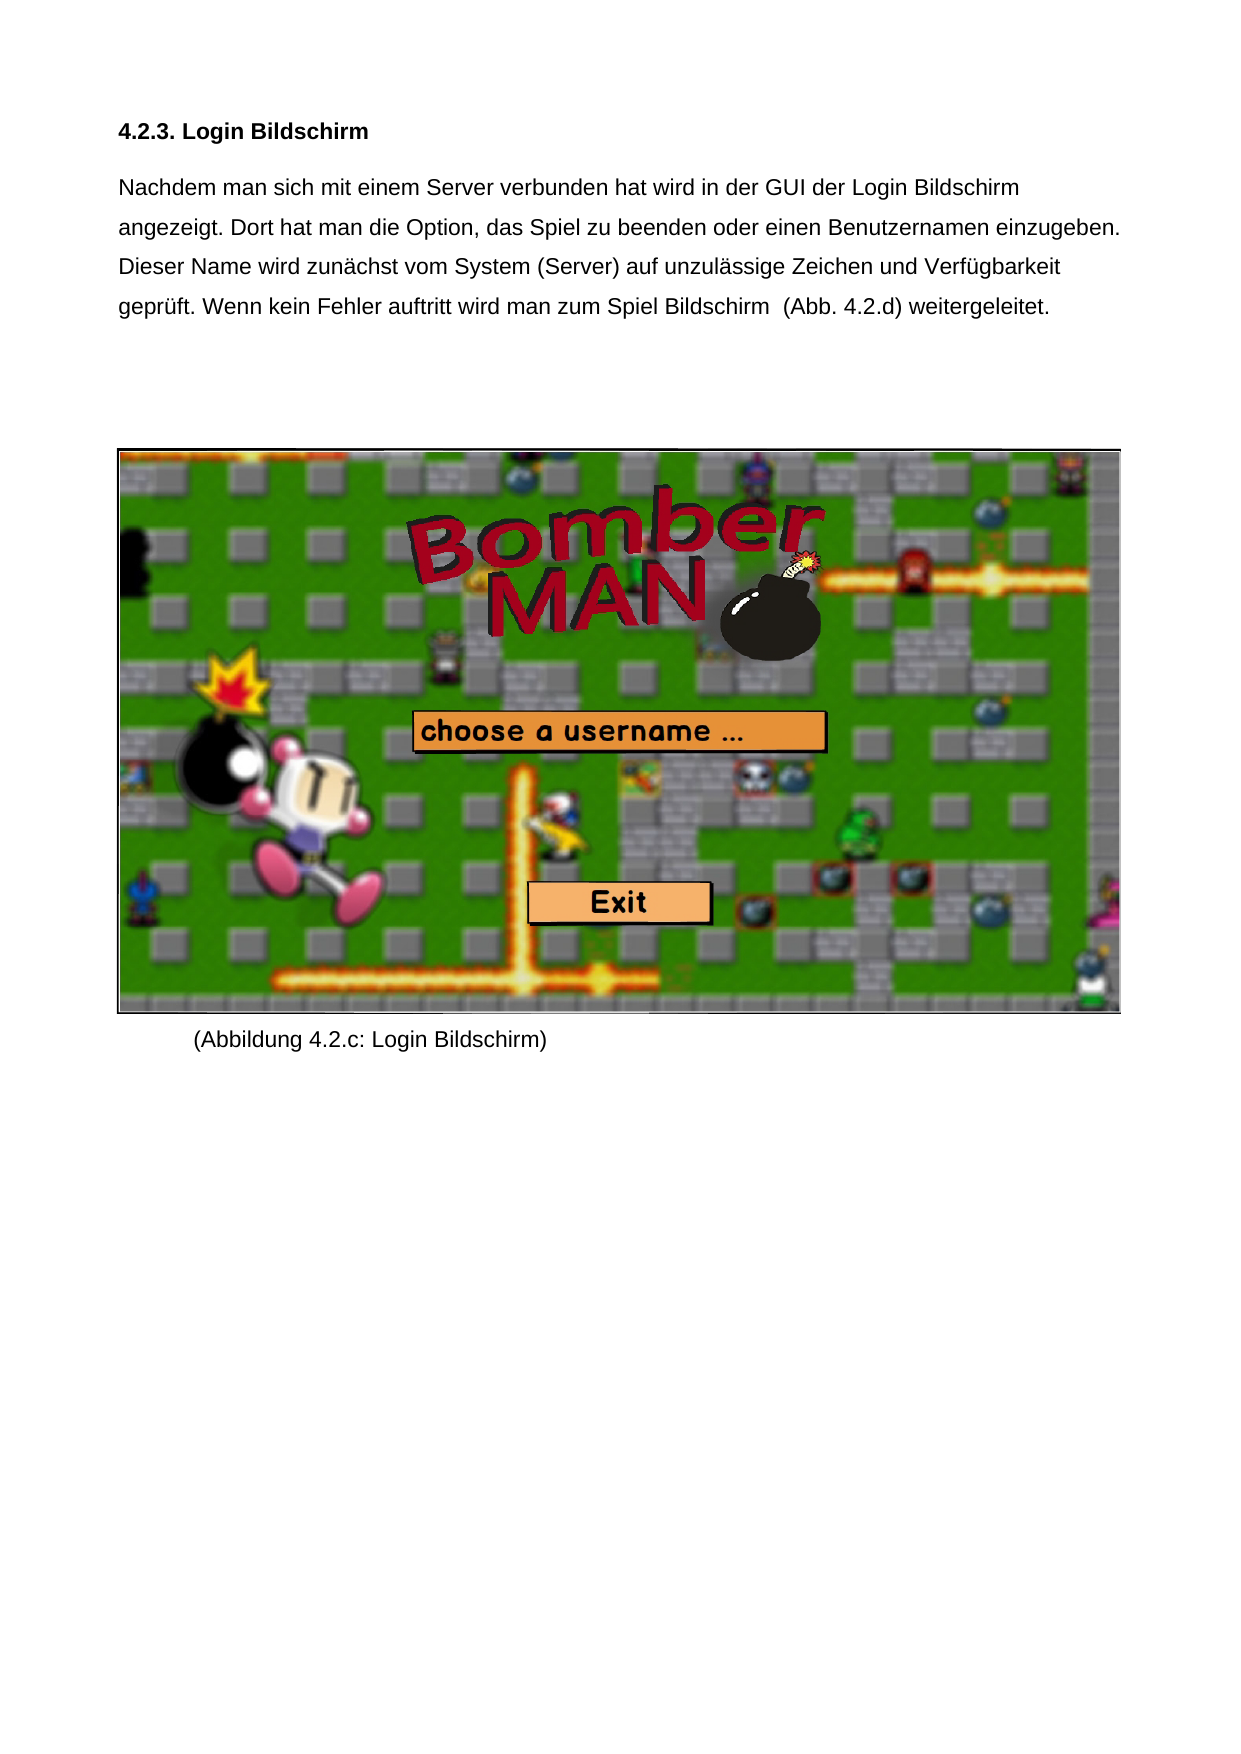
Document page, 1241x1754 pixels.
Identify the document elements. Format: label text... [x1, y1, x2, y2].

text Nachdem man sich mit einem Server verbunden hat wird in der GUI der Login Bildschirm angezeigt. Dort hat man die Option, das Spiel zu beenden oder einen Benutzernamen einzugeben. Dieser Name wird zunächst vom System (Server) auf unzulässige Zeichen und Verfügbarkeit geprüft. Wenn kein Fehler auftritt wird man zum Spiel Bildschirm (Abb. 4.2.d) weitergeleitet. [118, 174, 1122, 319]
text 4.2.3. Login Bildschirm [118, 118, 1122, 144]
text (Abbildung 4.2.c: Login Bildschirm) [118, 461, 1122, 1053]
